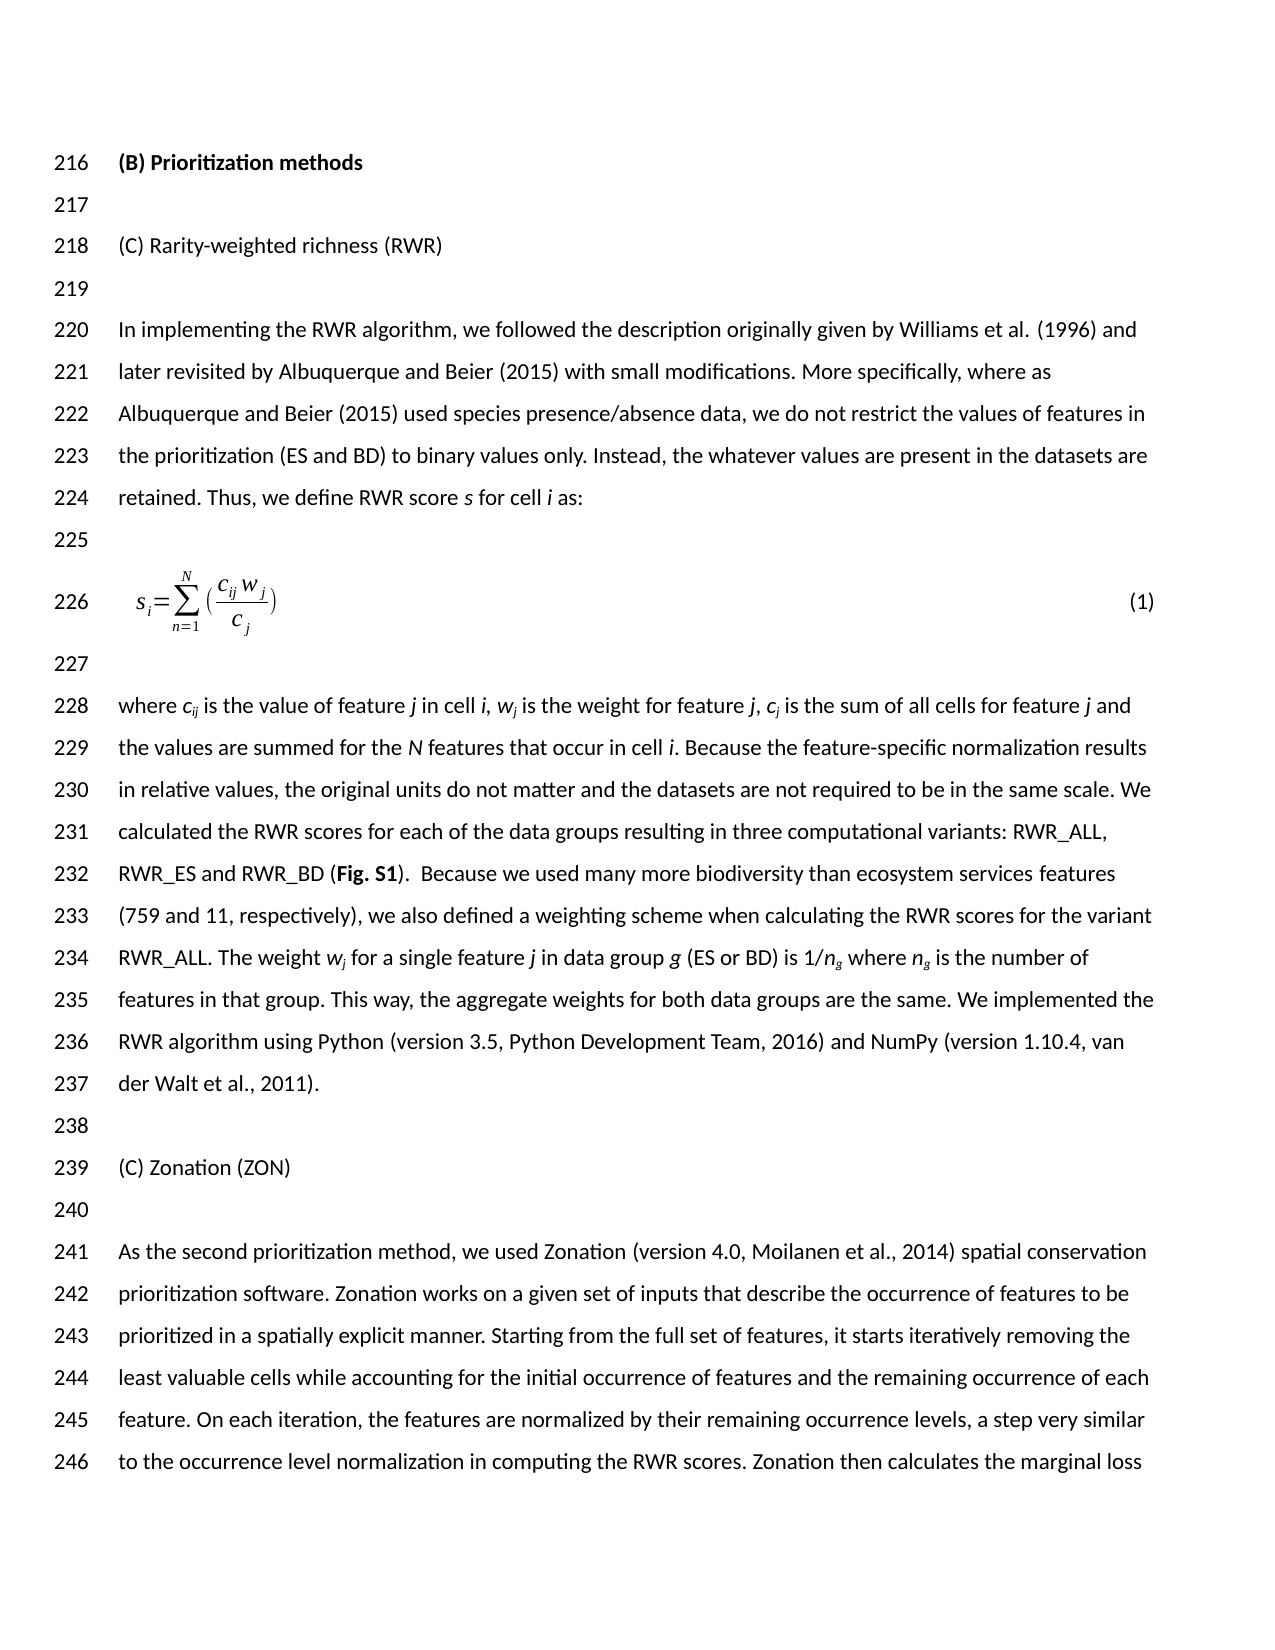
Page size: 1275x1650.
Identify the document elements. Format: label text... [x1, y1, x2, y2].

text As the second prioritization method, we used Zonation (version 4.0, Moilanen et al., 2014) spatial conservation prioritization software. Zonation works on a given set of inputs that describe the occurrence of features to be prioritized in a spatially explicit manner. Starting from the full set of features, it starts iteratively removing the least valuable cells while accounting for the initial occurrence of features and the remaining occurrence of each feature. On each iteration, the features are normalized by their remaining occurrence levels, a step very similar to the occurrence level normalization in computing the RWR scores. Zonation then calculates the marginal loss [118, 1237, 1157, 1475]
subtitle (C) Rarity-weighted richness (RWR) [118, 232, 1157, 259]
subtitle (C) Zonation (ZON) [118, 1153, 1157, 1181]
subtitle (B) Prioritization methods [118, 148, 1157, 176]
text (1) [118, 567, 1157, 636]
text In implementing the RWR algorithm, we followed the description originally given by Williams et al. (1996)⁠ and later revisited by Albuquerque and Beier (2015) with small modifications. More specifically, where as Albuquerque and Beier (2015) used species presence/absence data, we do not restrict the values of features in the prioritization (ES and BD) to binary values only. Instead, the whatever values are present in the datasets are retained. Thus, we define RWR score s for cell i as: [118, 316, 1157, 511]
text where cij is the value of feature j in cell i, wj is the weight for feature j, cj is the sum of all cells for feature j and the values are summed for the N features that occur in cell i. Because the feature-specific normalization results in relative values, the original units do not matter and the datasets are not required to be in the same scale. We calculated the RWR scores for each of the data groups resulting in three computational variants: RWR_ALL, RWR_ES and RWR_BD (Fig. S1). Because we used many more biodiversity than ecosystem services ⁠features (759 and 11, respectively), we also defined a weighting scheme when calculating the RWR scores for the variant RWR_ALL. The weight wj for a single feature j in data group g (ES or BD) is 1/ng where ng is the number of features in that group. This way, the aggregate weights for both data groups are the same. We implemented the RWR algorithm using Python (version 3.5, Python Development Team, 2016)⁠ and NumPy (version 1.10.4, van der Walt et al., 2011).⁠ [118, 691, 1157, 1097]
